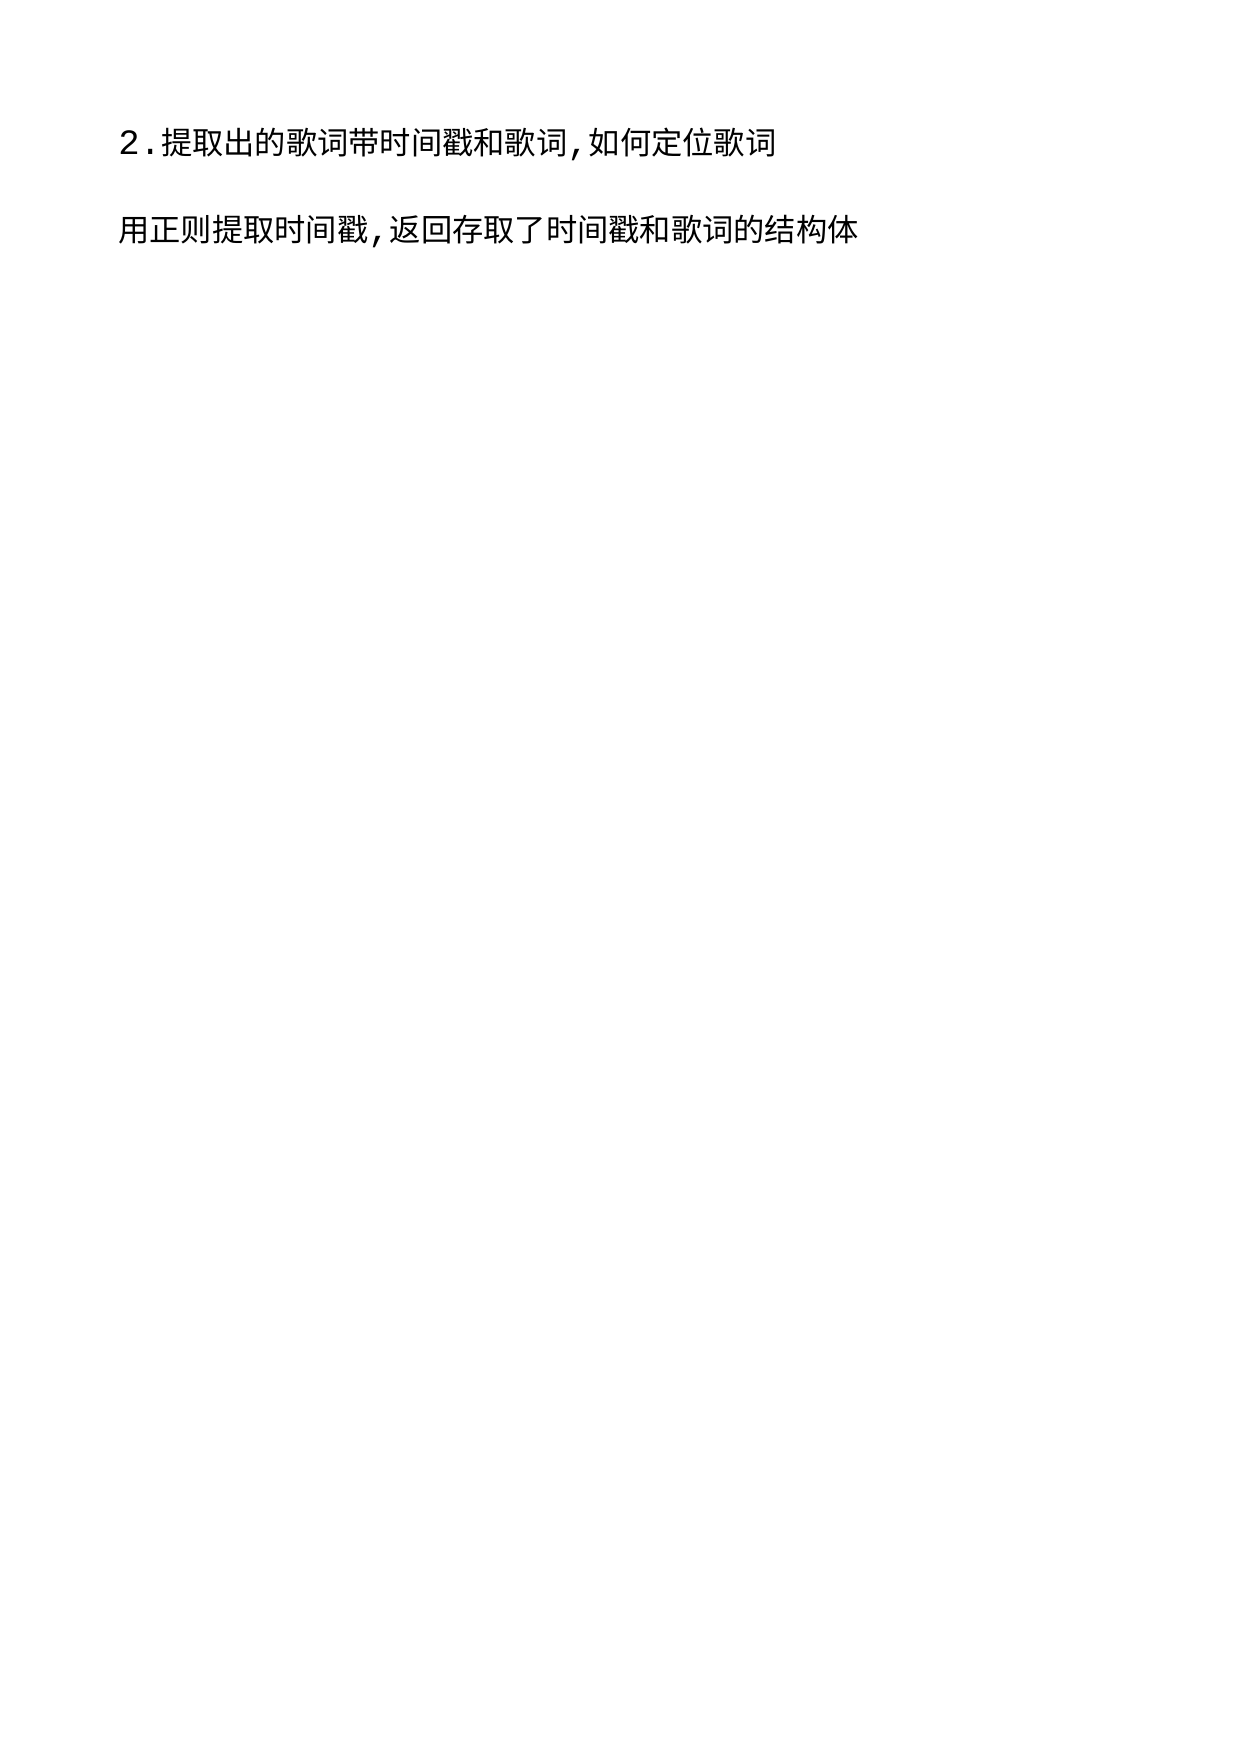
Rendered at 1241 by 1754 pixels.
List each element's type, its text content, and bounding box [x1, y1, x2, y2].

text 2.提取出的歌词带时间戳和歌词,如何定位歌词 用正则提取时间戳,返回存取了时间戳和歌词的结构体 [118, 118, 1122, 252]
